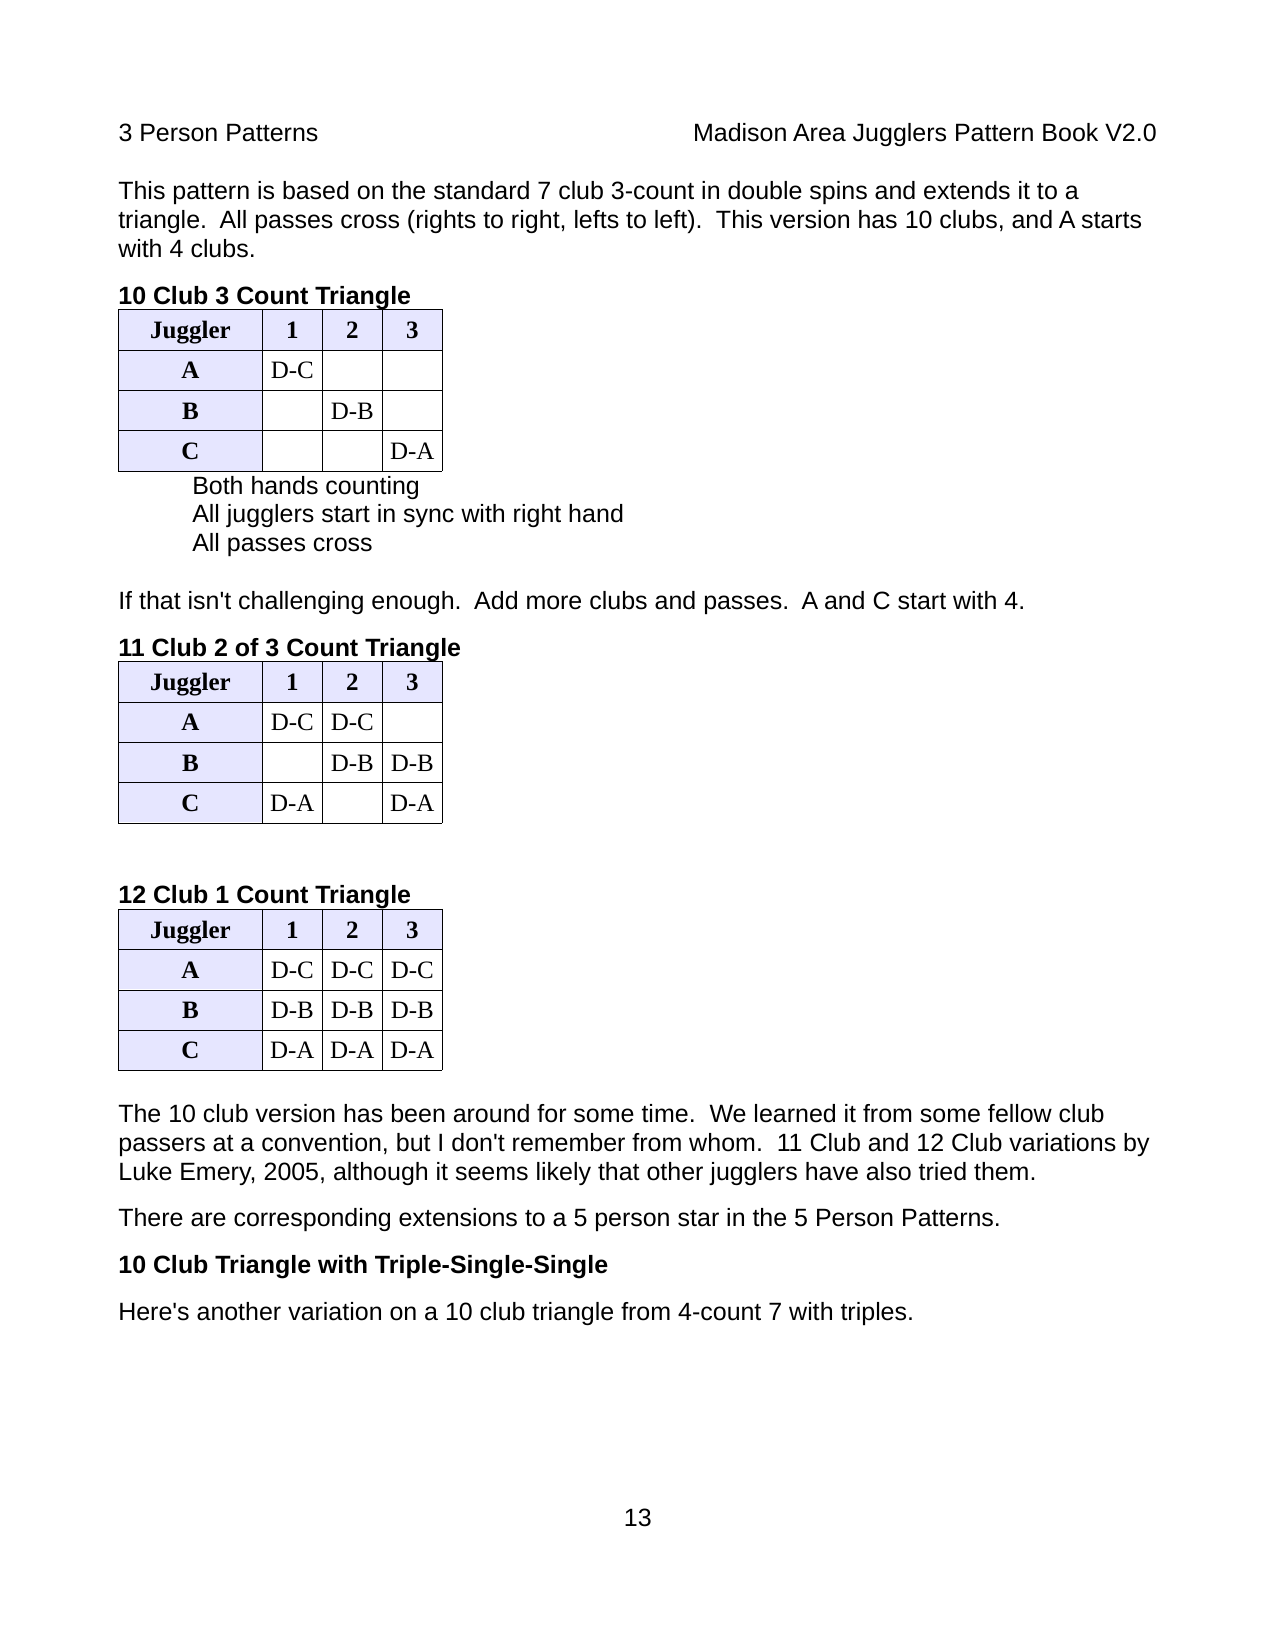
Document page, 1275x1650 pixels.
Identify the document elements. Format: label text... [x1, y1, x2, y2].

table_cell D-A [383, 431, 442, 471]
text 12 Club 1 Count Triangle [118, 880, 1157, 909]
table_cell D-A [263, 1031, 322, 1070]
table_cell D-B [263, 991, 322, 1030]
table_header 3 [383, 910, 442, 949]
table_header 2 [323, 662, 382, 702]
table_cell D-A [323, 1031, 382, 1070]
table_cell D-A [263, 783, 322, 822]
table_cell C [119, 783, 262, 822]
table_cell [383, 703, 442, 742]
table_cell D-B [323, 743, 382, 782]
table_header 1 [263, 310, 322, 350]
table_cell B [119, 391, 262, 430]
table_cell D-C [263, 351, 322, 390]
table_cell D-C [323, 950, 382, 989]
table_header 2 [323, 910, 382, 949]
table_cell [323, 351, 382, 390]
table_cell D-B [383, 991, 442, 1030]
table_cell D-B [323, 991, 382, 1030]
table_header Juggler [119, 662, 262, 702]
table_cell [263, 431, 322, 471]
table_cell [323, 783, 382, 822]
table_cell [383, 391, 442, 430]
table_cell C [119, 431, 262, 471]
table_header 3 [383, 662, 442, 702]
table_cell [383, 351, 442, 390]
table_cell B [119, 991, 262, 1030]
table_cell D-C [263, 703, 322, 742]
table_cell D-C [383, 950, 442, 989]
text All jugglers start in sync with right hand [192, 499, 1157, 528]
table_cell A [119, 703, 262, 742]
table_cell D-C [263, 950, 322, 989]
table_cell D-A [383, 1031, 442, 1070]
table_cell D-B [383, 743, 442, 782]
table_cell D-A [383, 783, 442, 822]
table_header 2 [323, 310, 382, 350]
table_cell A [119, 950, 262, 989]
text Both hands counting [118, 471, 1157, 499]
table_cell D-B [323, 391, 382, 430]
text The 10 club version has been around for some time. We learned it from some fellow club passers at a convention, but I don't remember from whom. 11 Club and 12 Club variations by Luke Emery, 2005, although it seems likely that other jugglers have also tried them. [118, 1099, 1157, 1185]
table_header Juggler [119, 310, 262, 350]
table_cell C [119, 1031, 262, 1070]
table_header 1 [263, 910, 322, 949]
table_header 1 [263, 662, 322, 702]
table_cell A [119, 351, 262, 390]
text All passes cross [192, 528, 1157, 557]
table_cell [263, 743, 322, 782]
table_cell B [119, 743, 262, 782]
text If that isn't challenging enough. Add more clubs and passes. A and C start with 4. [118, 586, 1157, 614]
table_cell [263, 391, 322, 430]
text This pattern is based on the standard 7 club 3-count in double spins and extends it to a triangle. All passes cross (rights to right, lefts to left). This version has 10 clubs, and A starts with 4 clubs. [118, 176, 1157, 263]
table_cell D-C [323, 703, 382, 742]
text Here's another variation on a 10 club triangle from 4-count 7 with triples. [118, 1297, 1157, 1326]
text 10 Club 3 Count Triangle [118, 281, 1157, 309]
table_cell [323, 431, 382, 471]
text 10 Club Triangle with Triple-Single-Single [118, 1250, 1157, 1279]
table_header 3 [383, 310, 442, 350]
text 11 Club 2 of 3 Count Triangle [118, 632, 1157, 661]
text There are corresponding extensions to a 5 person star in the 5 Person Patterns. [118, 1203, 1157, 1232]
table_header Juggler [119, 910, 262, 949]
